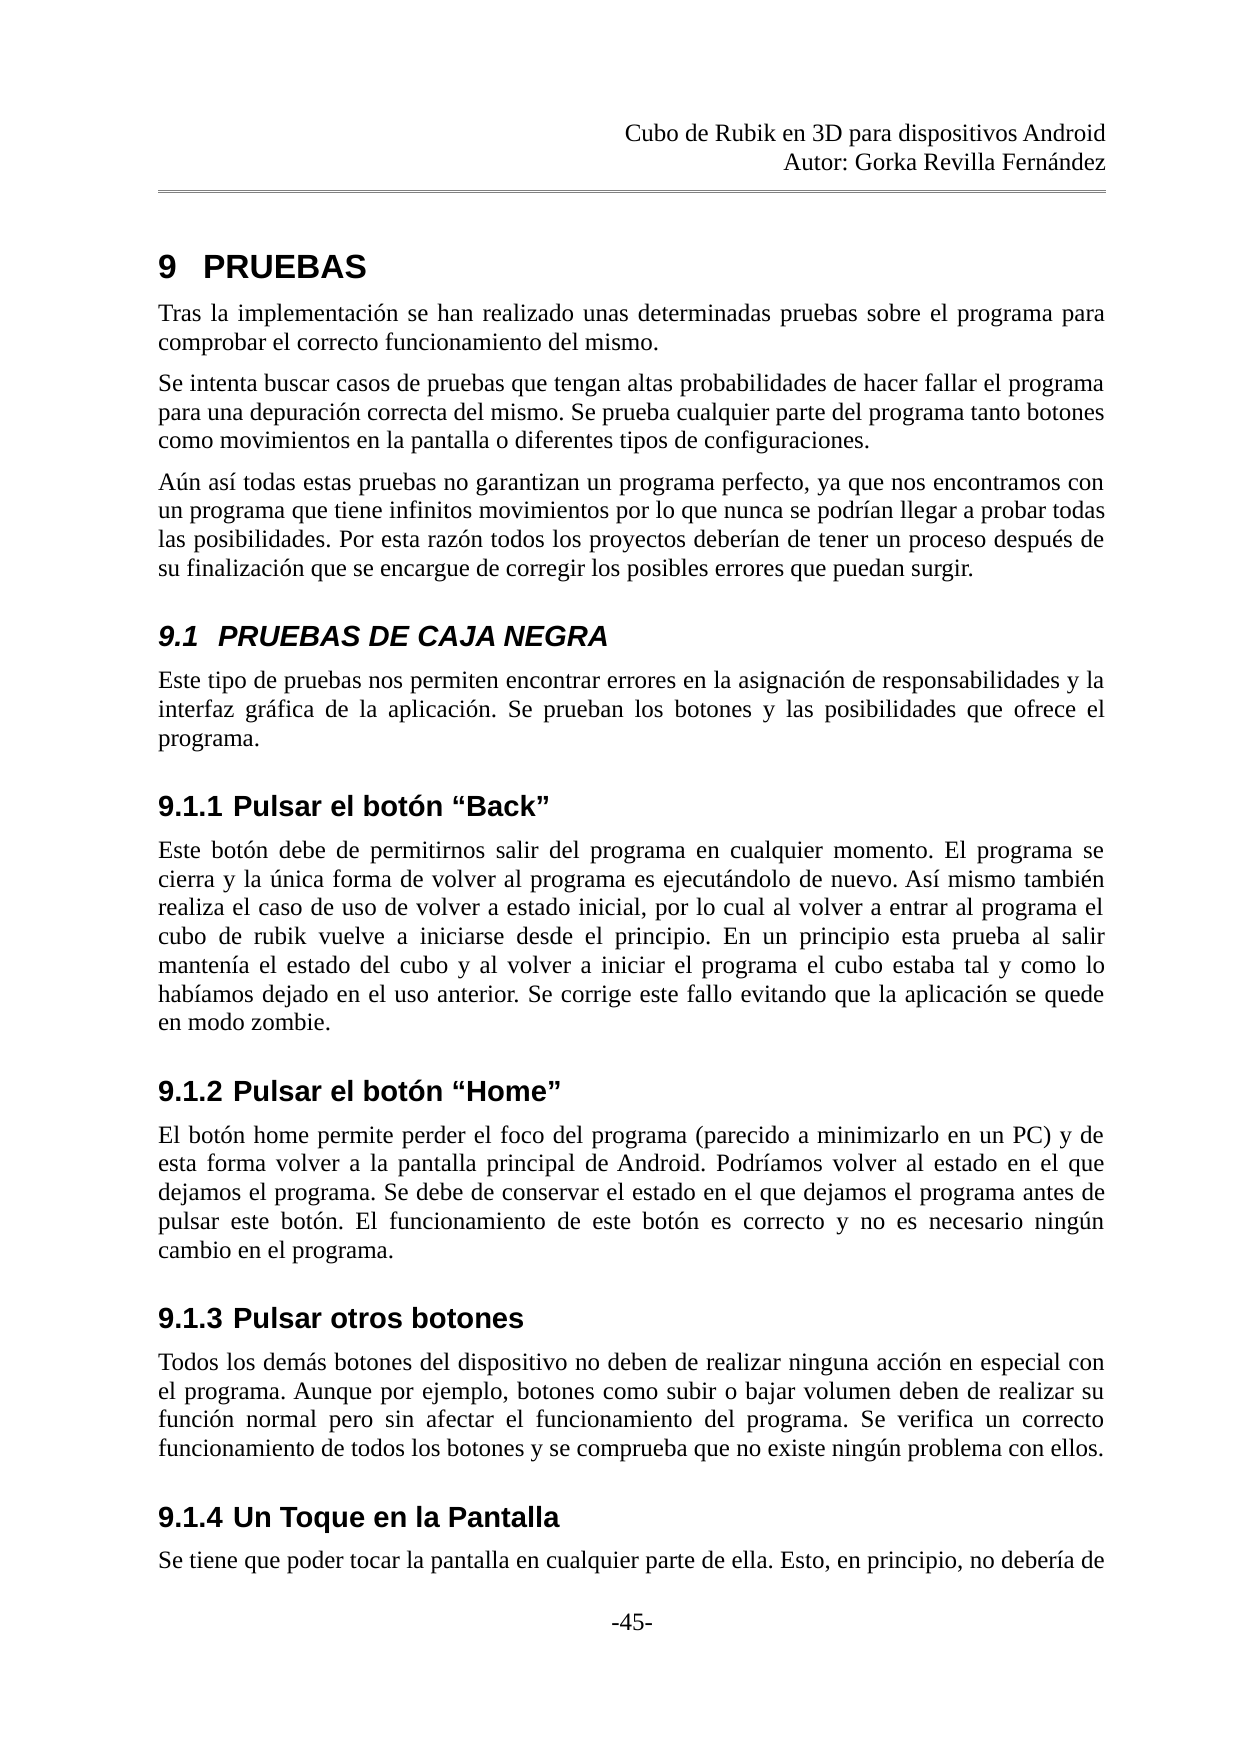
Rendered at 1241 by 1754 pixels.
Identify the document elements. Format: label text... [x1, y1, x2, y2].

subtitle Pulsar otros botones [158, 1301, 1106, 1334]
text Aún así todas estas pruebas no garantizan un programa perfecto, ya que nos encontramos con un programa que tiene infinitos movimientos por lo que nunca se podrían llegar a probar todas las posibilidades. Por esta razón todos los proyectos deberían de tener un proceso después de su finalización que se encargue de corregir los posibles errores que puedan surgir. [158, 467, 1106, 582]
text Este tipo de pruebas nos permiten encontrar errores en la asignación de responsabilidades y la interfaz gráfica de la aplicación. Se prueban los botones y las posibilidades que ofrece el programa. [158, 665, 1106, 751]
text Se tiene que poder tocar la pantalla en cualquier parte de ella. Esto, en principio, no debería de [158, 1546, 1106, 1574]
subtitle PRUEBAS [158, 247, 1106, 285]
text Tras la implementación se han realizado unas determinadas pruebas sobre el programa para comprobar el correcto funcionamiento del mismo. [158, 298, 1106, 355]
subtitle PRUEBAS DE CAJA NEGRA [158, 619, 1106, 653]
subtitle Pulsar el botón “Back” [158, 789, 1106, 822]
text El botón home permite perder el foco del programa (parecido a minimizarlo en un PC) y de esta forma volver a la pantalla principal de Android. Podríamos volver al estado en el que dejamos el programa. Se debe de conservar el estado en el que dejamos el programa antes de pulsar este botón. El funcionamiento de este botón es correcto y no es necesario ningún cambio en el programa. [158, 1120, 1106, 1263]
text Todos los demás botones del dispositivo no deben de realizar ninguna acción en especial con el programa. Aunque por ejemplo, botones como subir o bajar volumen deben de realizar su función normal pero sin afectar el funcionamiento del programa. Se verifica un correcto funcionamiento de todos los botones y se comprueba que no existe ningún problema con ellos. [158, 1347, 1106, 1462]
subtitle Un Toque en la Pantalla [158, 1499, 1106, 1533]
text Se intenta buscar casos de pruebas que tengan altas probabilidades de hacer fallar el programa para una depuración correcta del mismo. Se prueba cualquier parte del programa tanto botones como movimientos en la pantalla o diferentes tipos de configuraciones. [158, 368, 1106, 454]
text Este botón debe de permitirnos salir del programa en cualquier momento. El programa se cierra y la única forma de volver al programa es ejecutándolo de nuevo. Así mismo también realiza el caso de uso de volver a estado inicial, por lo cual al volver a entrar al programa el cubo de rubik vuelve a iniciarse desde el principio. En un principio esta prueba al salir mantenía el estado del cubo y al volver a iniciar el programa el cubo estaba tal y como lo habíamos dejado en el uso anterior. Se corrige este fallo evitando que la aplicación se quede en modo zombie. [158, 835, 1106, 1036]
subtitle Pulsar el botón “Home” [158, 1074, 1106, 1107]
